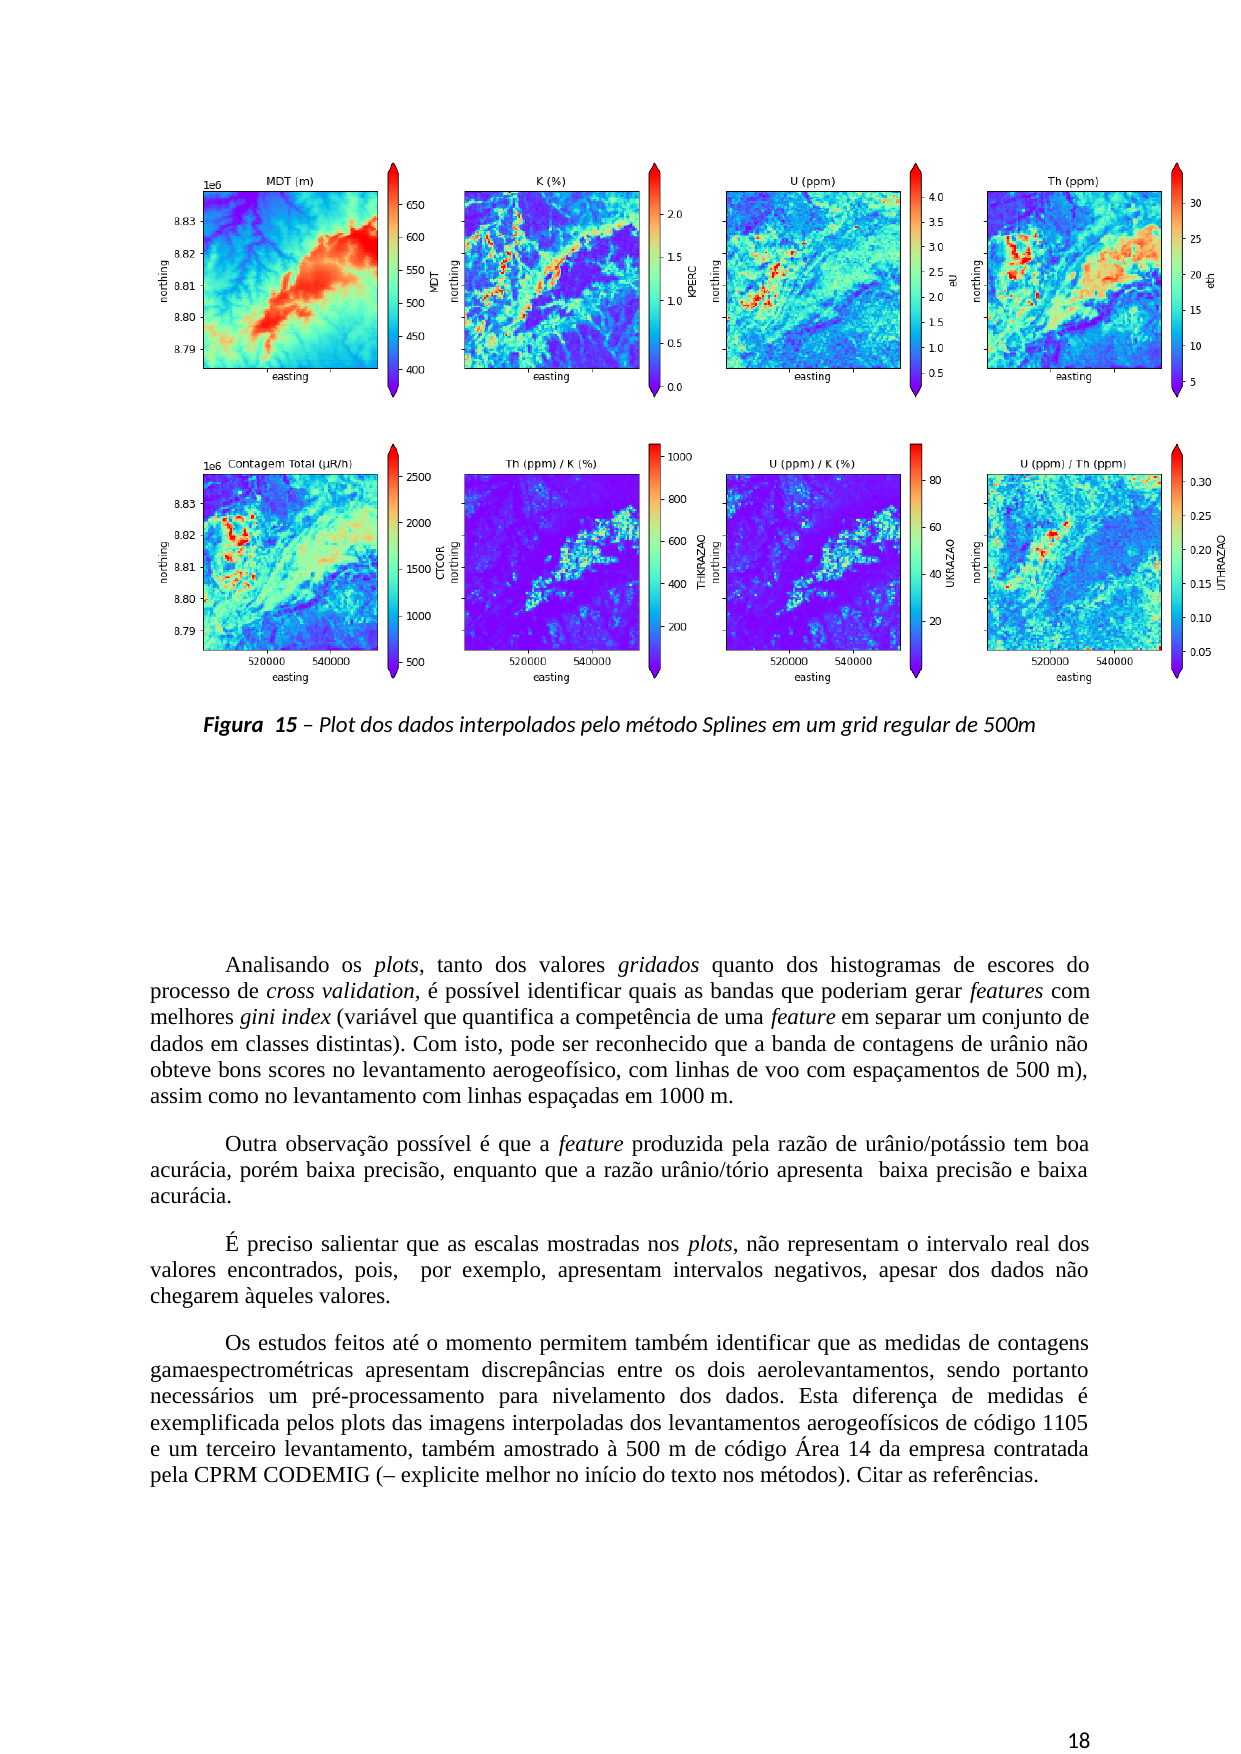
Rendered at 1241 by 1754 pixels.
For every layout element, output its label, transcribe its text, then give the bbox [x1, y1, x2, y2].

text Figura 15 – Plot dos dados interpolados pelo método Splines em um grid regular de 500m [150, 710, 1090, 738]
text Outra observação possível é que a feature produzida pela razão de urânio/potássio tem boa acurácia, porém baixa precisão, enquanto que a razão urânio/tório apresenta baixa precisão e baixa acurácia. [150, 1130, 1090, 1209]
text Analisando os plots, tanto dos valores gridados quanto dos histogramas de escores do processo de cross validation, é possível identificar quais as bandas que poderiam gerar features com melhores gini index (variável que quantifica a competência de uma feature em separar um conjunto de dados em classes distintas). Com isto, pode ser reconhecido que a banda de contagens de urânio não obteve bons scores no levantamento aerogeofísico, com linhas de voo com espaçamentos de 500 m), assim como no levantamento com linhas espaçadas em 1000 m. [150, 951, 1090, 1109]
picture [150, 150, 1228, 689]
text Os estudos feitos até o momento permitem também identificar que as medidas de contagens gamaespectrométricas apresentam discrepâncias entre os dois aerolevantamentos, sendo portanto necessários um pré-processamento para nivelamento dos dados. Esta diferença de medidas é exemplificada pelos plots das imagens interpoladas dos levantamentos aerogeofísicos de código 1105 e um terceiro levantamento, também amostrado à 500 m de código Área 14 da empresa contratada pela CPRM CODEMIG (– explicite melhor no início do texto nos métodos). Citar as referências. [150, 1329, 1090, 1488]
text É preciso salientar que as escalas mostradas nos plots, não representam o intervalo real dos valores encontrados, pois, por exemplo, apresentam intervalos negativos, apesar dos dados não chegarem àqueles valores. [150, 1229, 1090, 1309]
